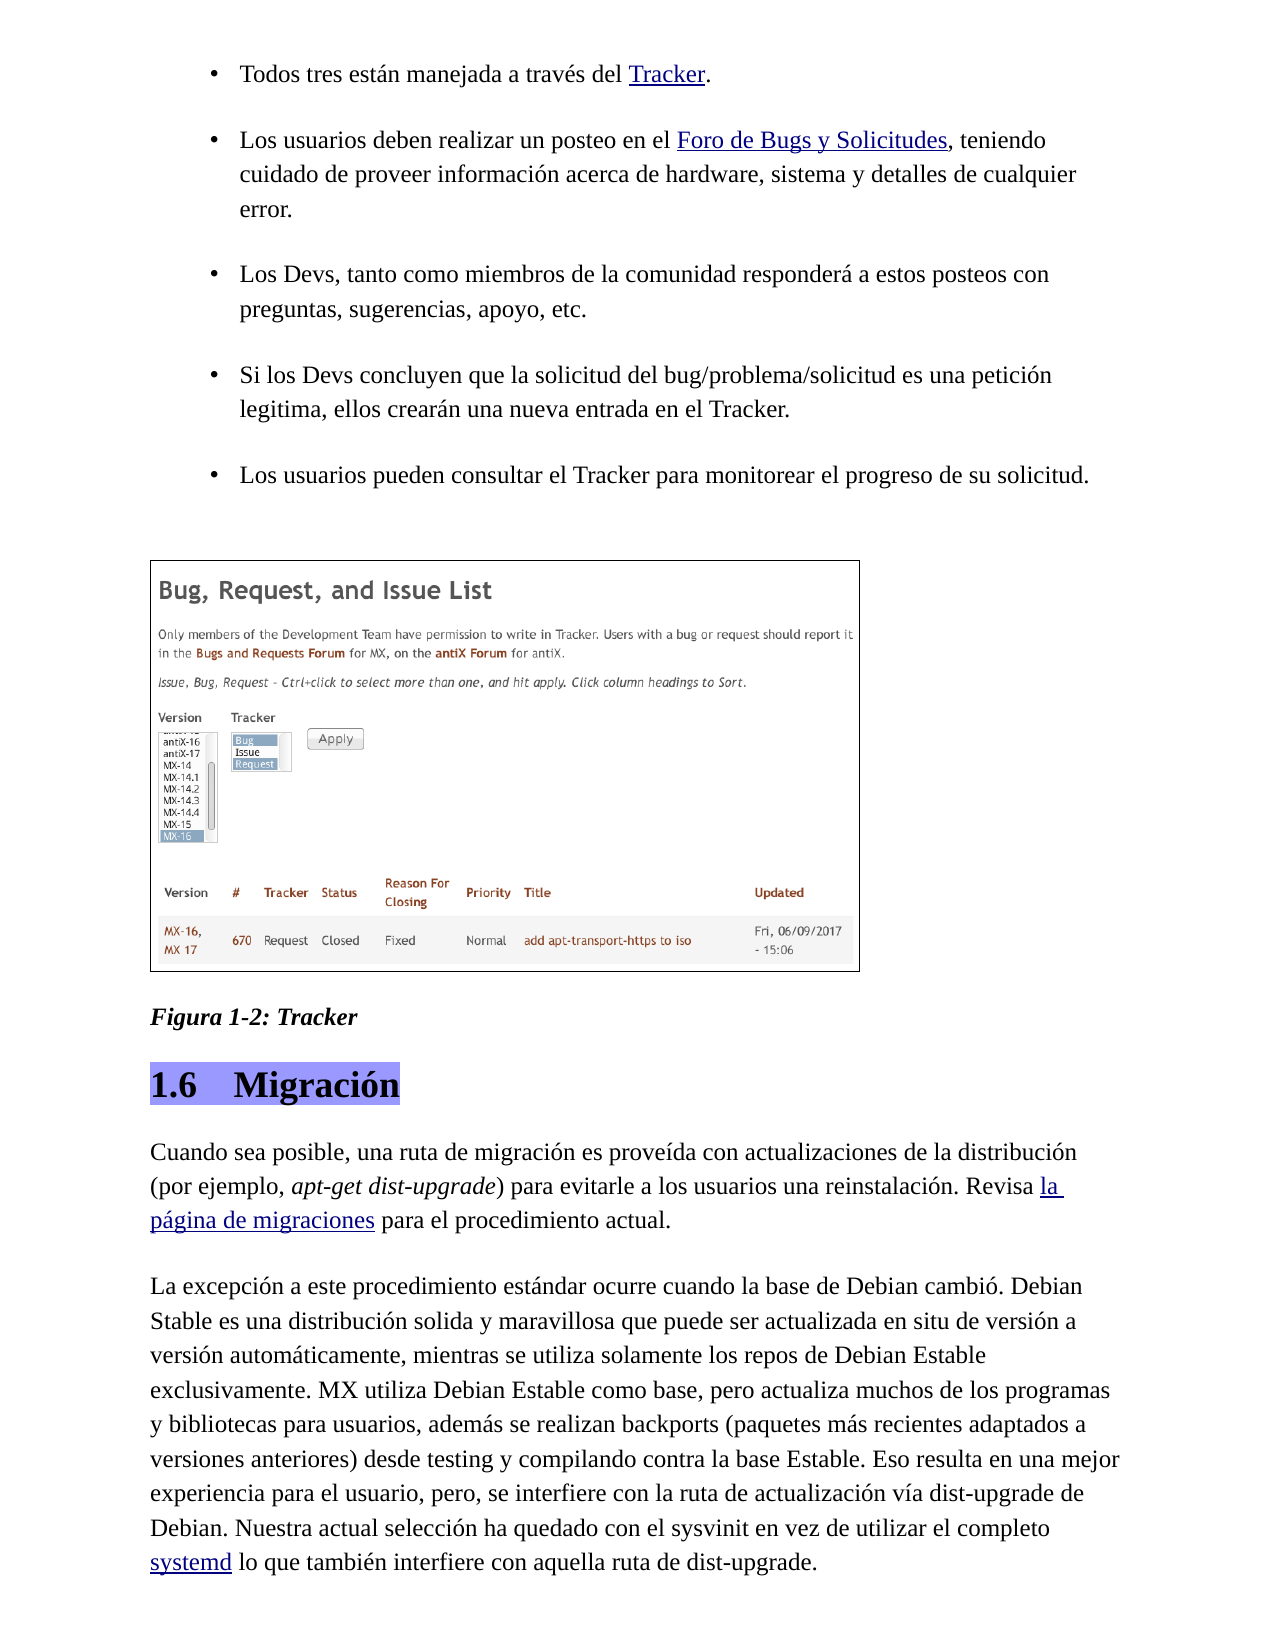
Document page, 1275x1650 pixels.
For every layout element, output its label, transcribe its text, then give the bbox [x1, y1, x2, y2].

text Cuando sea posible, una ruta de migración es proveída con actualizaciones de la distribución (por ejemplo, apt-get dist-upgrade) para evitarle a los usuarios una reinstalación. Revisa la página de migraciones para el procedimiento actual. [150, 1137, 1110, 1234]
list Los usuarios pueden consultar el Tracker para monitorear el progreso de su solicitud. [210, 460, 1109, 523]
list Si los Devs concluyen que la solicitud del bug/problema/solicitud es una petición legitima, ellos crearán una nueva entrada en el Tracker. [210, 360, 1109, 423]
text Figura 1-2: Tracker [150, 1002, 1110, 1031]
list Los usuarios deben realizar un posteo en el Foro de Bugs y Solicitudes, teniendo cuidado de proveer información acerca de hardware, sistema y detalles de cualquier error. [210, 125, 1109, 222]
list Todos tres están manejada a través del Tracker. [210, 59, 1109, 88]
subtitle 1.6 Migración [400, 1062, 1110, 1105]
list Los Devs, tanto como miembros de la comunidad responderá a estos posteos con preguntas, sugerencias, apoyo, etc. [210, 259, 1109, 323]
text La excepción a este procedimiento estándar ocurre cuando la base de Debian cambió. Debian Stable es una distribución solida y maravillosa que puede ser actualizada en situ de versión a versión automáticamente, mientras se utiliza solamente los repos de Debian Estable exclusivamente. MX utiliza Debian Estable como base, pero actualiza muchos de los programas y bibliotecas para usuarios, además se realizan backports (paquetes más recientes adaptados a versiones anteriores) desde testing y compilando contra la base Estable. Eso resulta en una mejor experiencia para el usuario, pero, se interfiere con la ruta de actualización vía dist-upgrade de Debian. Nuestra actual selección ha quedado con el sysvinit en vez de utilizar el completo systemd lo que también interfiere con aquella ruta de dist-upgrade. [150, 1271, 1125, 1576]
picture [153, 563, 857, 968]
